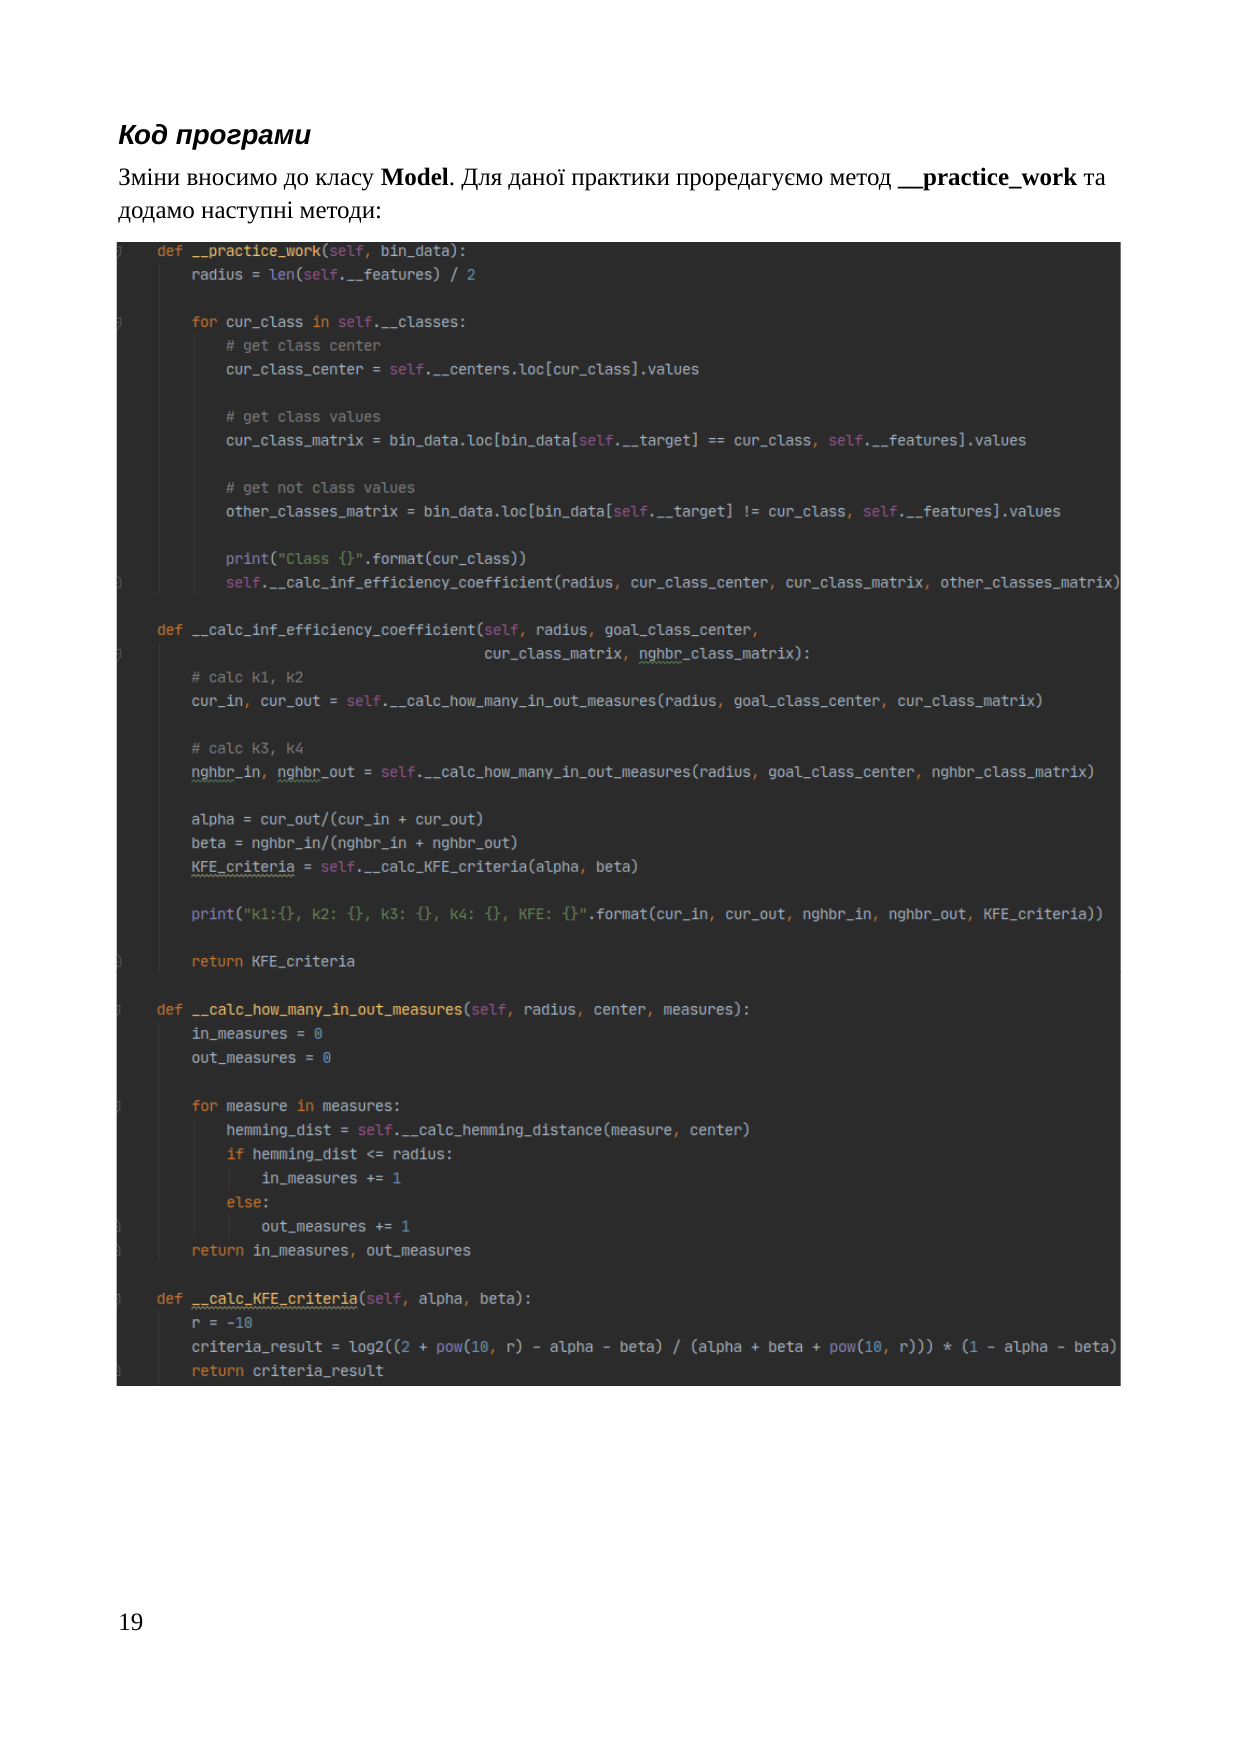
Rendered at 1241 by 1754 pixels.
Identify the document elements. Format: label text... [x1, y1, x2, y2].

text Зміни вносимо до класу Model. Для даної практики проредагуємо метод __practice_work та додамо наступні методи: [118, 162, 1122, 224]
subtitle Код програми [118, 118, 1122, 150]
picture [116, 242, 1121, 1386]
